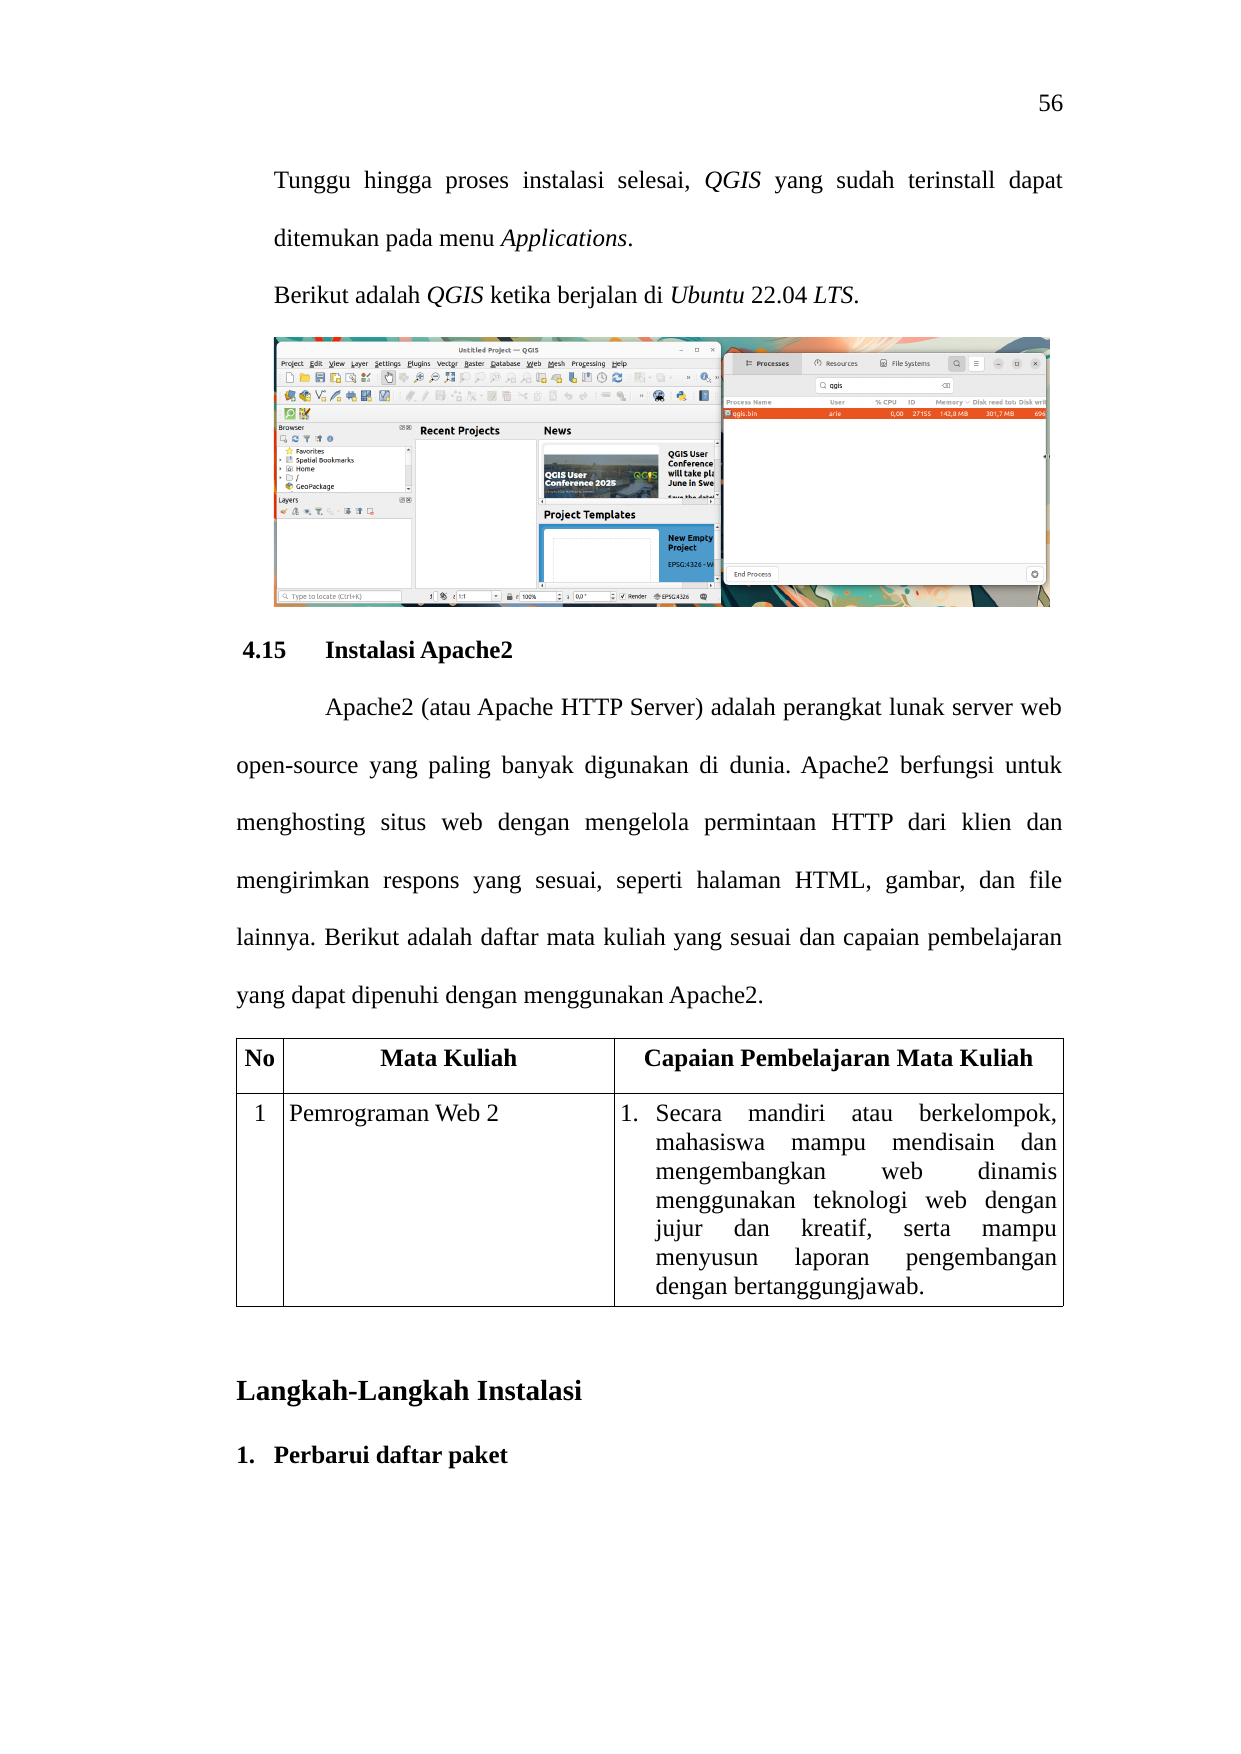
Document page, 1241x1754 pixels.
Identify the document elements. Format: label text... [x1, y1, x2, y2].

table_header Capaian Pembelajaran Mata Kuliah [615, 1039, 1063, 1092]
table_cell Secara mandiri atau berkelompok, mahasiswa mampu mendisain dan mengembangkan web dinamis menggunakan teknologi web dengan jujur dan kreatif, serta mampu menyusun laporan pengembangan dengan bertanggungjawab. [615, 1094, 1063, 1306]
list Perbarui daftar paket [236, 1440, 1063, 1469]
table_header No [237, 1039, 283, 1092]
table_cell 1 [237, 1094, 283, 1306]
table_header Mata Kuliah [284, 1039, 614, 1092]
subtitle Instalasi Apache2 [236, 635, 1063, 664]
text Langkah-Langkah Instalasi [236, 1373, 1063, 1406]
list Berikut adalah QGIS ketika berjalan di Ubuntu 22.04 LTS. [236, 280, 1063, 309]
text Apache2 (atau Apache HTTP Server) adalah perangkat lunak server web open-source yang paling banyak digunakan di dunia. Apache2 berfungsi untuk menghosting situs web dengan mengelola permintaan HTTP dari klien dan mengirimkan respons yang sesuai, seperti halaman HTML, gambar, dan file lainnya. Berikut adalah daftar mata kuliah yang sesuai dan capaian pembelajaran yang dapat dipenuhi dengan menggunakan Apache2. [236, 692, 1063, 1009]
picture [273, 337, 1050, 607]
list Tunggu hingga proses instalasi selesai, QGIS yang sudah terinstall dapat ditemukan pada menu Applications. [236, 165, 1063, 252]
table_cell Pemrograman Web 2 [284, 1094, 614, 1306]
